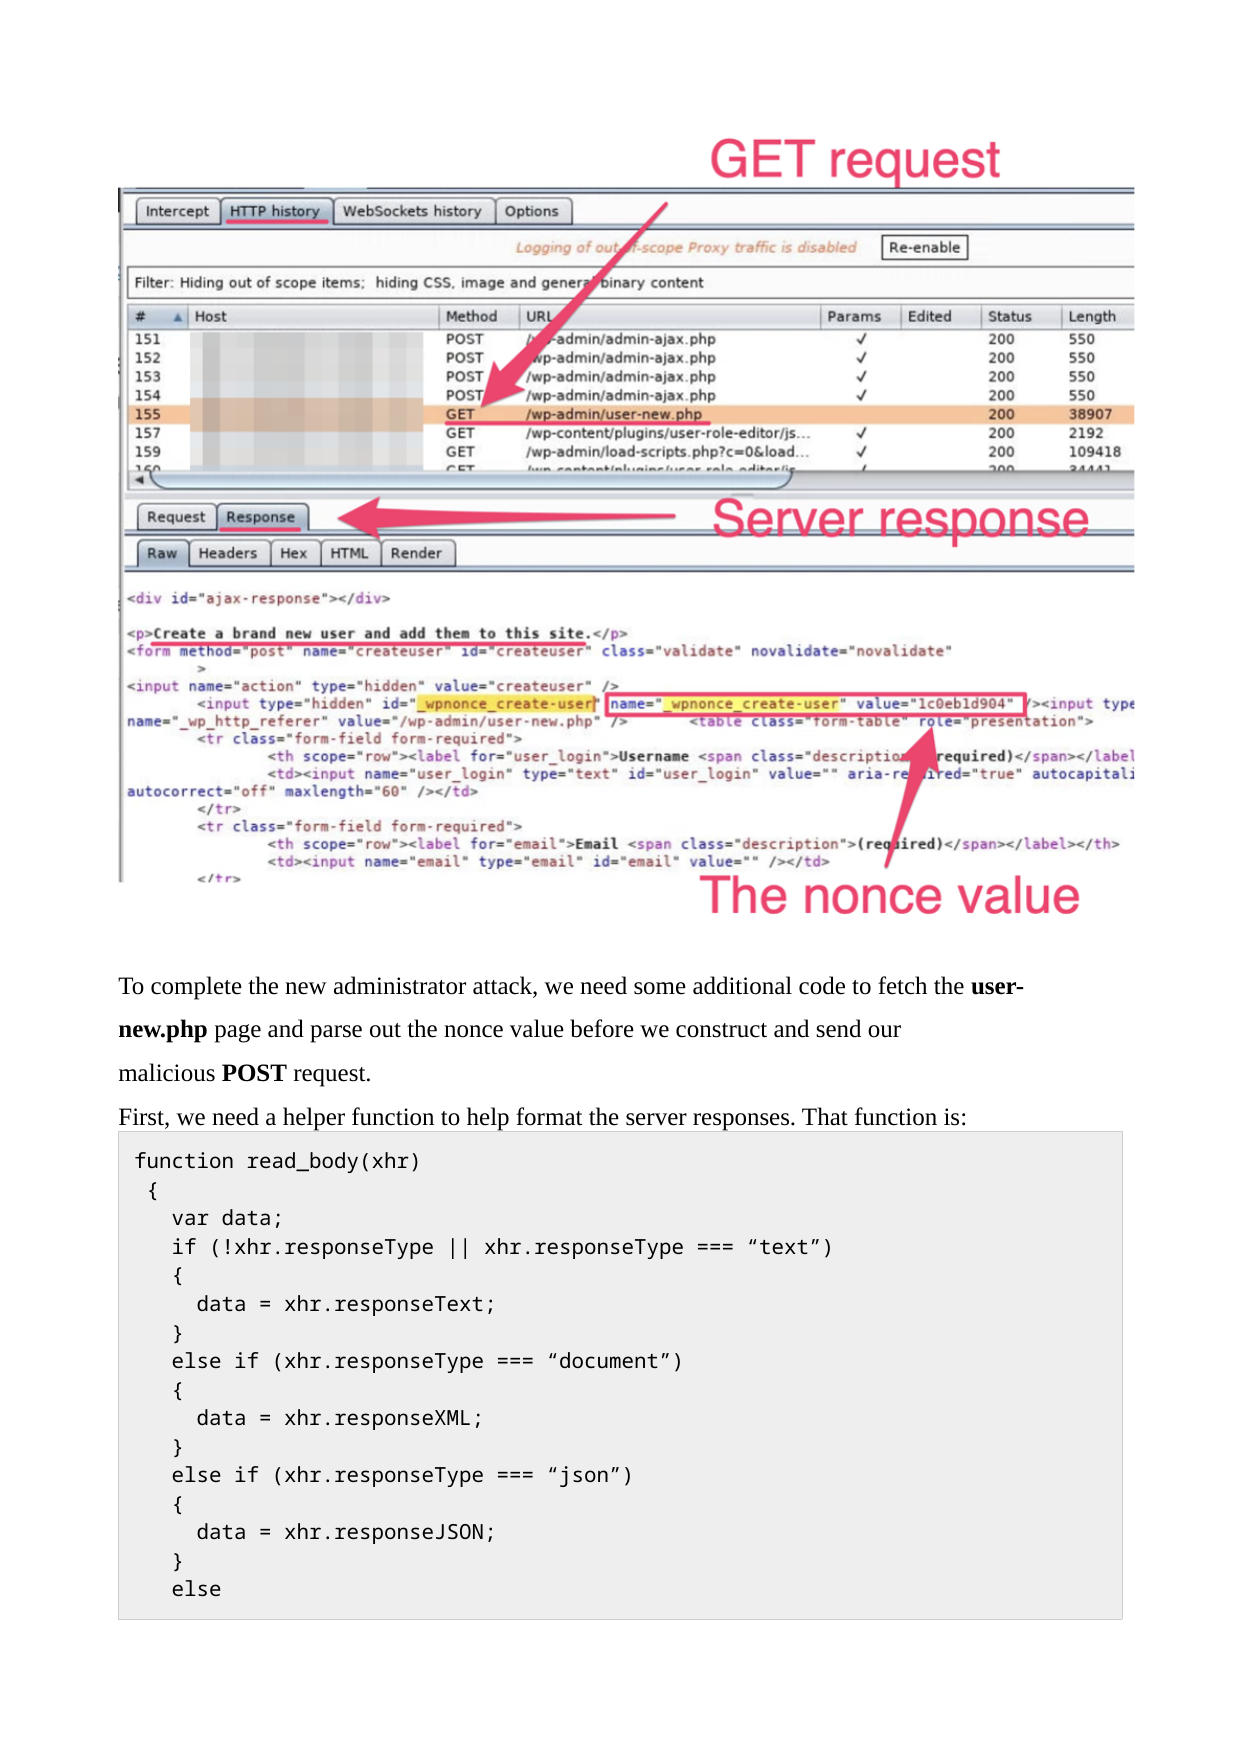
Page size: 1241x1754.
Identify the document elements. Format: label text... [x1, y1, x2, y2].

text else if (xhr.responseType === “json”) [119, 1444, 1122, 1473]
text } [199, 1530, 205, 1538]
text { [119, 1473, 1122, 1502]
text { [119, 1245, 1122, 1273]
text { [587, 1245, 593, 1253]
text var data; [119, 1188, 1122, 1216]
text } [387, 1416, 393, 1424]
text } [119, 1302, 1122, 1330]
text function read_body(xhr) [119, 1132, 1122, 1159]
text { [337, 1159, 343, 1167]
text { [119, 1359, 1122, 1387]
text { [337, 1245, 343, 1253]
text } [199, 1416, 205, 1424]
text { [562, 1359, 568, 1367]
picture [118, 118, 1135, 937]
text } [462, 1530, 469, 1538]
text if (!xhr.responseType || xhr.responseType === “text”) [119, 1216, 1122, 1245]
text { [119, 1159, 1122, 1188]
text { [387, 1359, 393, 1367]
text To complete the new administrator attack, we need some additional code to fetch the user-new.php page and parse out the nonce value before we construct and send our malicious POST request. [118, 956, 1122, 1087]
text } [119, 1416, 1122, 1444]
text } [387, 1530, 393, 1538]
text { [587, 1473, 593, 1481]
text { [287, 1159, 293, 1167]
text { [212, 1159, 218, 1167]
text { [149, 1159, 155, 1167]
text { [387, 1473, 393, 1481]
text { [324, 1159, 330, 1167]
text data = xhr.responseJSON; [119, 1502, 1122, 1530]
text data = xhr.responseXML; [119, 1387, 1122, 1416]
text data = xhr.responseText; [119, 1273, 1122, 1302]
text } [119, 1530, 1122, 1559]
text { [599, 1359, 605, 1367]
text else if (xhr.responseType === “document”) [119, 1330, 1122, 1359]
text else [119, 1559, 1122, 1619]
text First, we need a helper function to help format the server responses. That function is: [118, 1087, 1122, 1131]
text { [574, 1359, 580, 1367]
text } [387, 1302, 393, 1310]
text { [312, 1159, 318, 1167]
text } [199, 1302, 205, 1310]
